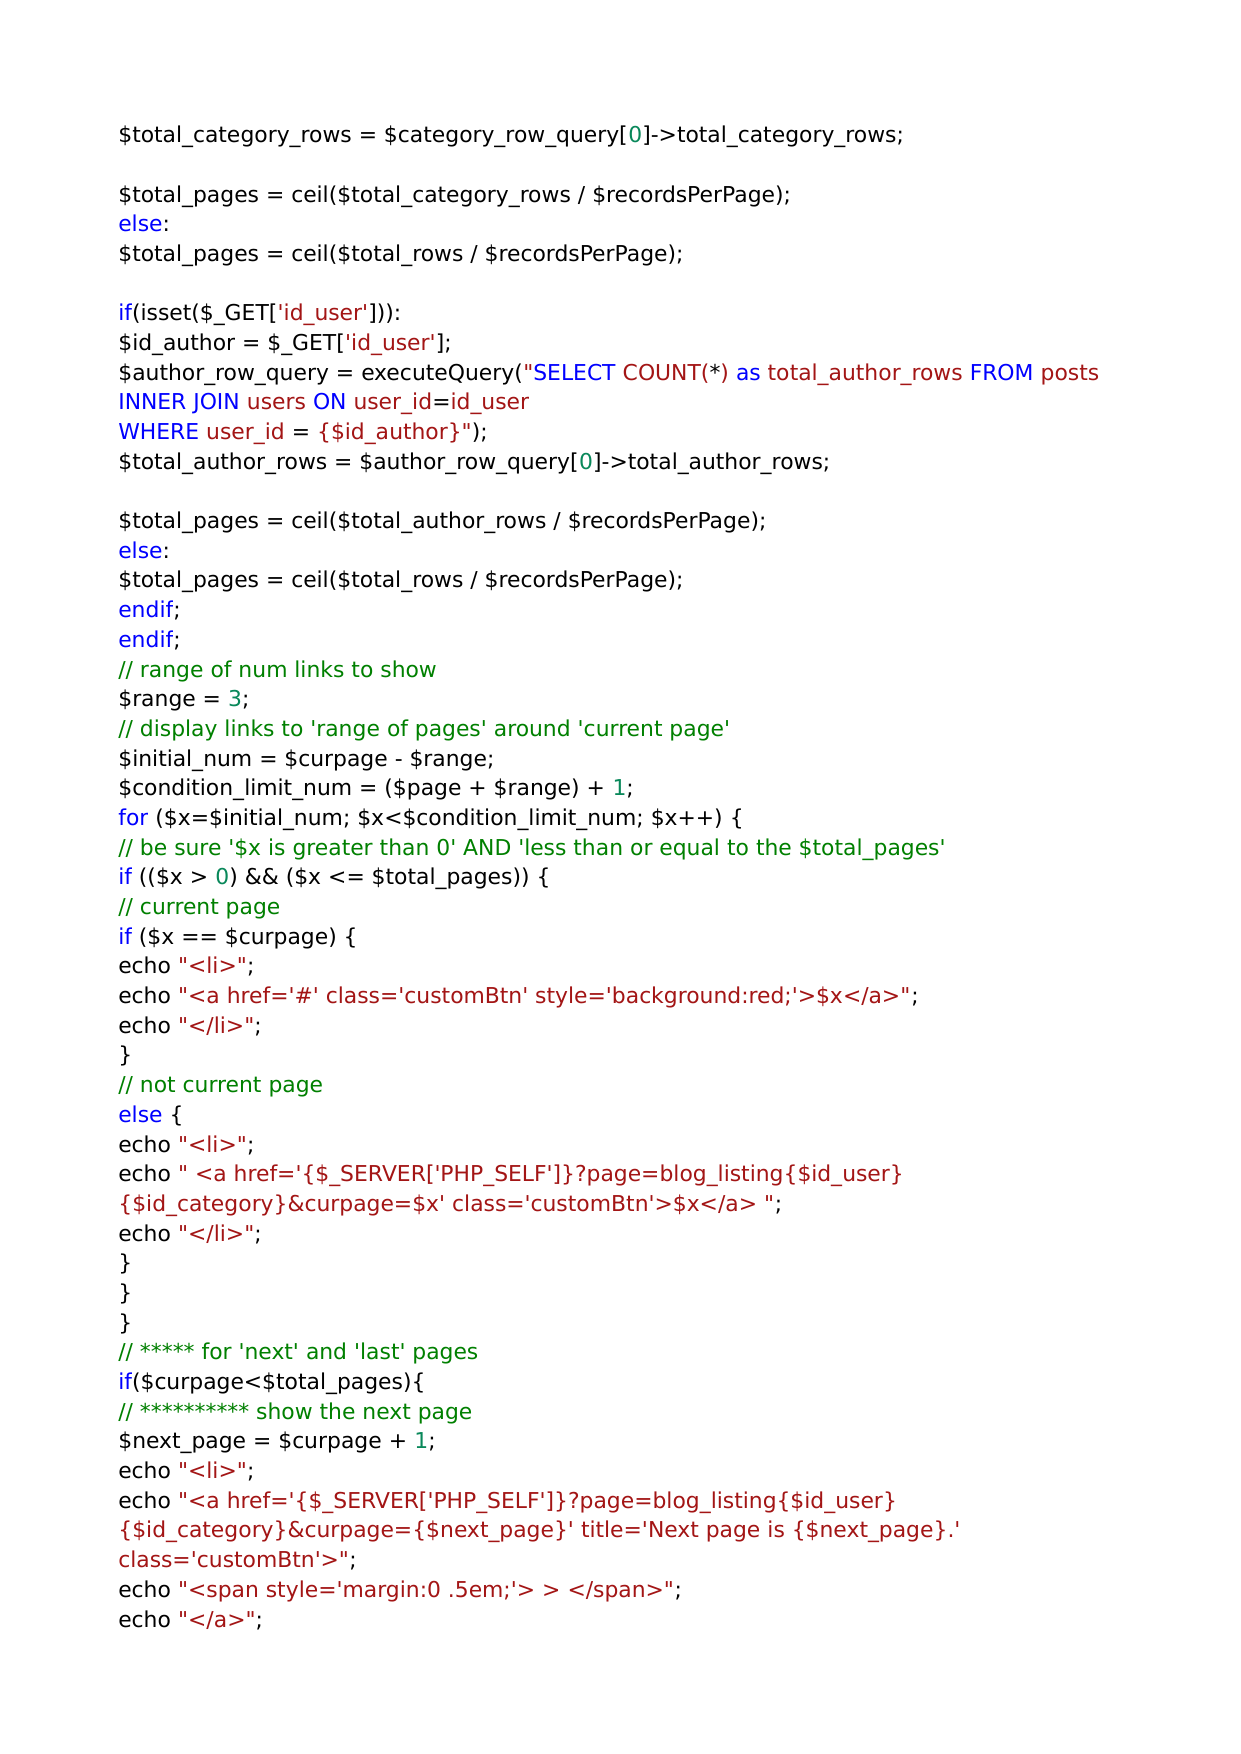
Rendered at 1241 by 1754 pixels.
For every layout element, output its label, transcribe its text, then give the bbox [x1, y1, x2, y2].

text $total_author_rows = $author_row_query[0]->total_author_rows; [118, 445, 1122, 474]
text INNER JOIN users ON user_id=id_user [118, 385, 1122, 415]
text echo " <a href='{$_SERVER['PHP_SELF']}?page=blog_listing{$id_user}{$id_category}&curpage=$x' class='customBtn'>$x</a> "; [118, 1157, 1122, 1217]
text echo "<span style='margin:0 .5em;'> > </span>"; [118, 1573, 1122, 1602]
text $id_author = $_GET['id_user']; [118, 326, 1122, 356]
text echo "<li>"; [118, 949, 1122, 979]
text endif; [118, 623, 1122, 652]
text WHERE user_id = {$id_author}"); [118, 415, 1122, 445]
text $total_pages = ceil($total_category_rows / $recordsPerPage); [118, 177, 1122, 207]
text $range = 3; [118, 682, 1122, 712]
text $total_pages = ceil($total_rows / $recordsPerPage); [118, 237, 1122, 267]
text echo "<a href='#' class='customBtn' style='background:red;'>$x</a>"; [118, 979, 1122, 1009]
text if ($x == $curpage) { [118, 920, 1122, 949]
text // be sure '$x is greater than 0' AND 'less than or equal to the $total_pages' [118, 831, 1122, 860]
text // ********** show the next page [118, 1395, 1122, 1424]
text } [118, 1246, 1122, 1276]
text else { [118, 1098, 1122, 1127]
text $total_pages = ceil($total_rows / $recordsPerPage); [118, 563, 1122, 593]
text // display links to 'range of pages' around 'current page' [118, 712, 1122, 742]
text echo "</li>"; [118, 1217, 1122, 1246]
text } [118, 1306, 1122, 1335]
text $initial_num = $curpage - $range; [118, 742, 1122, 771]
text echo "<a href='{$_SERVER['PHP_SELF']}?page=blog_listing{$id_user}{$id_category}&curpage={$next_page}' title='Next page is {$next_page}.' class='customBtn'>"; [118, 1484, 1122, 1573]
text echo "</a>"; [118, 1602, 1122, 1632]
text $total_pages = ceil($total_author_rows / $recordsPerPage); [118, 504, 1122, 534]
text endif; [118, 593, 1122, 623]
text else: [118, 534, 1122, 563]
text else: [118, 207, 1122, 237]
text } [118, 1276, 1122, 1306]
text $total_category_rows = $category_row_query[0]->total_category_rows; [118, 118, 1122, 148]
text // range of num links to show [118, 652, 1122, 682]
text for ($x=$initial_num; $x<$condition_limit_num; $x++) { [118, 801, 1122, 831]
text // current page [118, 890, 1122, 920]
text echo "</li>"; [118, 1009, 1122, 1038]
text $author_row_query = executeQuery("SELECT COUNT(*) as total_author_rows FROM posts [118, 356, 1122, 385]
text if($curpage<$total_pages){ [118, 1365, 1122, 1395]
text if (($x > 0) && ($x <= $total_pages)) { [118, 860, 1122, 890]
text $condition_limit_num = ($page + $range) + 1; [118, 771, 1122, 801]
text if(isset($_GET['id_user'])): [118, 296, 1122, 326]
text } [118, 1038, 1122, 1068]
text $next_page = $curpage + 1; [118, 1424, 1122, 1454]
text echo "<li>"; [118, 1454, 1122, 1484]
text // not current page [118, 1068, 1122, 1098]
text echo "<li>"; [118, 1127, 1122, 1157]
text // ***** for 'next' and 'last' pages [118, 1335, 1122, 1365]
